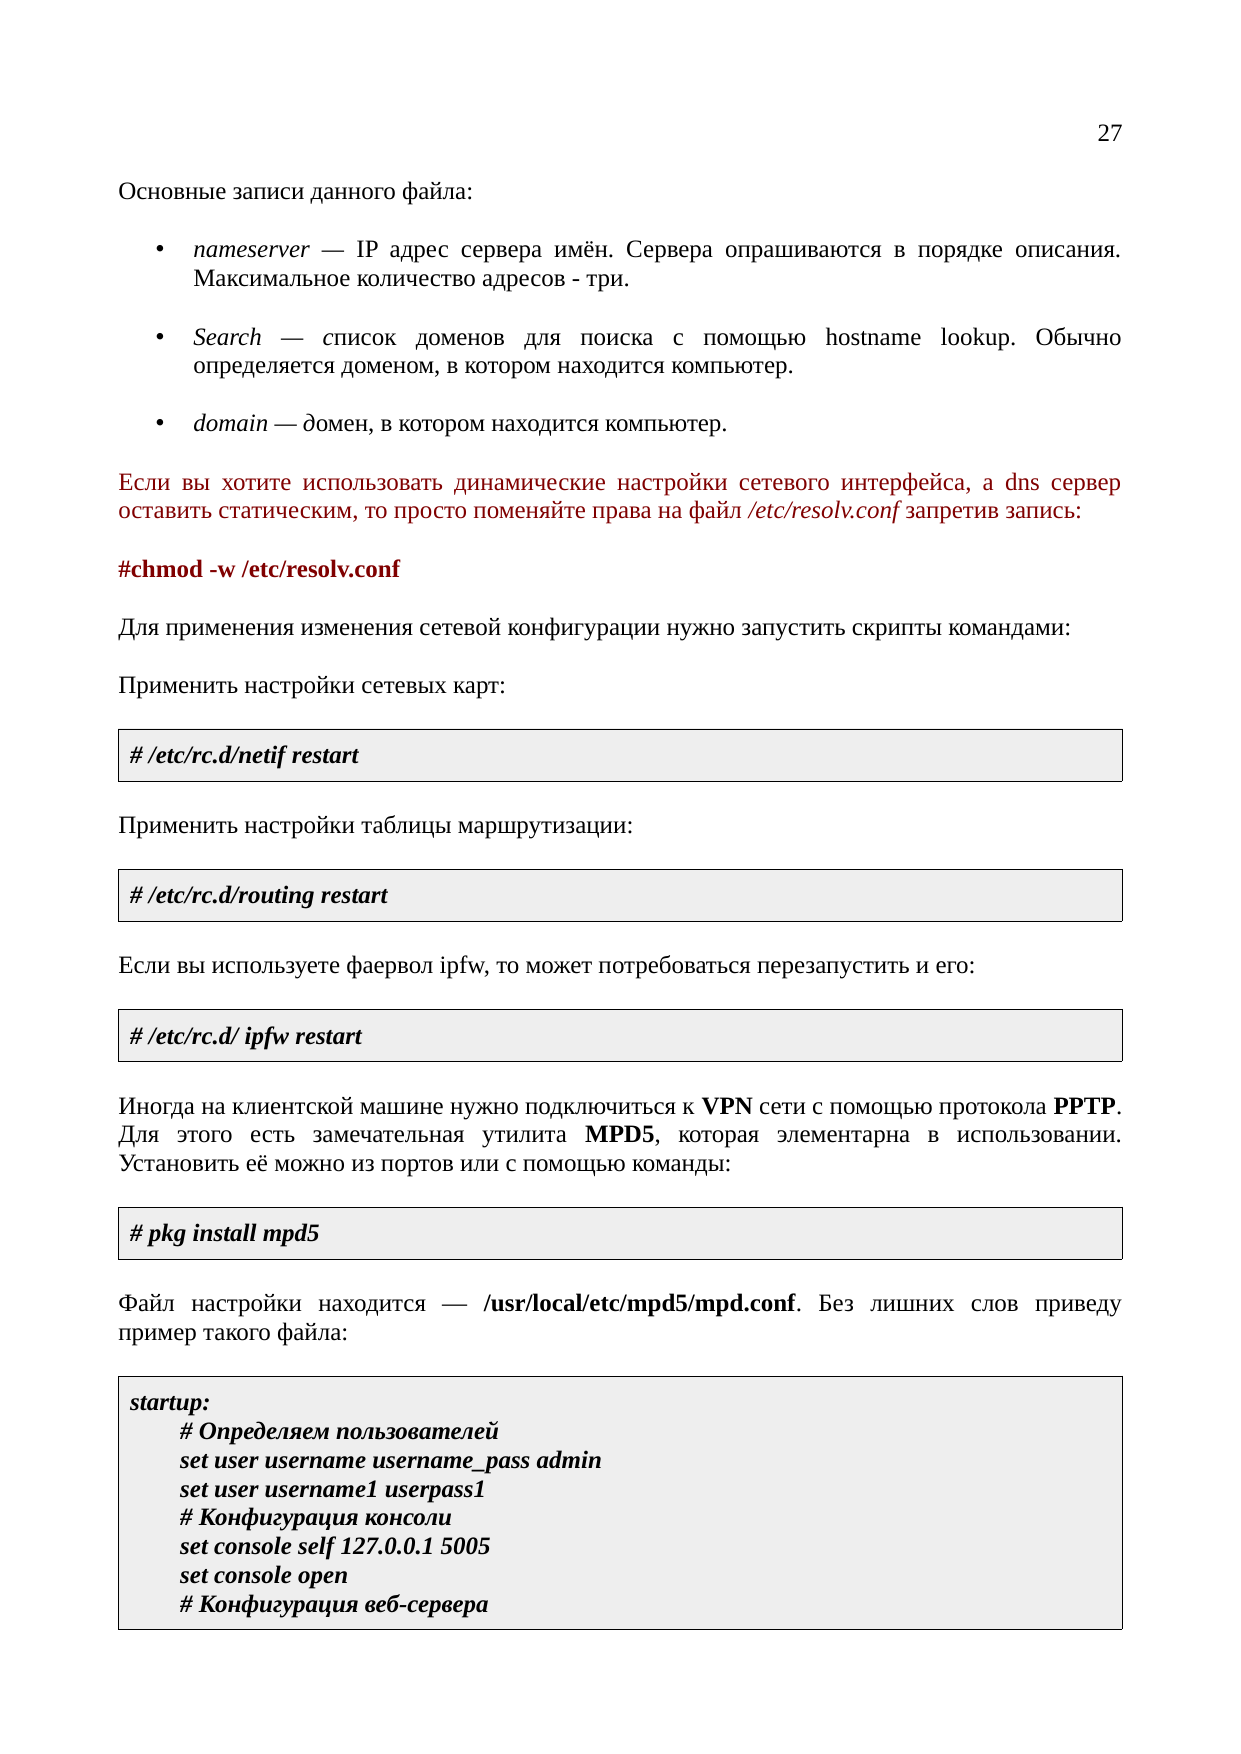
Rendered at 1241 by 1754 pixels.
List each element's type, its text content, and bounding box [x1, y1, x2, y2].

text Основные записи данного файла: [118, 176, 1122, 205]
text # pkg install mpd5 [119, 1208, 1122, 1259]
text set console self 127.0.0.1 5005 [119, 1519, 1122, 1548]
text # Определяем пользователей [119, 1404, 1122, 1433]
text Если вы хотите использовать динамические настройки сетевого интерфейса, а dns сервер оставить статическим, то просто поменяйте права на файл /etc/resolv.conf запретив запись: [118, 467, 1122, 524]
text #chmod -w /etc/resolv.conf [118, 554, 1122, 582]
text # Конфигурация веб-сервера [119, 1577, 1122, 1629]
text # /etc/rc.d/ ipfw restart [119, 1010, 1122, 1061]
list domain — домен, в котором находится компьютер. [156, 408, 1122, 437]
text # Конфигурация консоли [119, 1491, 1122, 1519]
text # /etc/rc.d/netif restart [119, 730, 1122, 781]
list Search — список доменов для поиска с помощью hostname lookup. Обычно определяется доменом, в котором находится компьютер. [156, 322, 1122, 379]
text startup: [119, 1377, 1122, 1404]
text set console open [119, 1548, 1122, 1577]
text Для применения изменения сетевой конфигурации нужно запустить скрипты командами: [118, 612, 1122, 641]
text Применить настройки таблицы маршрутизации: [118, 810, 1122, 839]
list nameserver — IP адрес сервера имён. Сервера опрашиваются в порядке описания. Максимальное количество адресов - три. [156, 234, 1122, 292]
text Файл настройки находится — /usr/local/etc/mpd5/mpd.conf. Без лишних слов приведу пример такого файла: [118, 1288, 1122, 1346]
text set user username username_pass admin [119, 1433, 1122, 1462]
text Иногда на клиентской машине нужно подключиться к VPN сети с помощью протокола PPTP. Для этого есть замечательная утилита MPD5, которая элементарна в использовании. Установить её можно из портов или с помощью команды: [118, 1091, 1122, 1177]
text Если вы используете фаервол ipfw, то может потребоваться перезапустить и его: [118, 951, 1122, 979]
text Применить настройки сетевых карт: [118, 670, 1122, 699]
text set user username1 userpass1 [119, 1462, 1122, 1491]
text # /etc/rc.d/routing restart [119, 870, 1122, 921]
